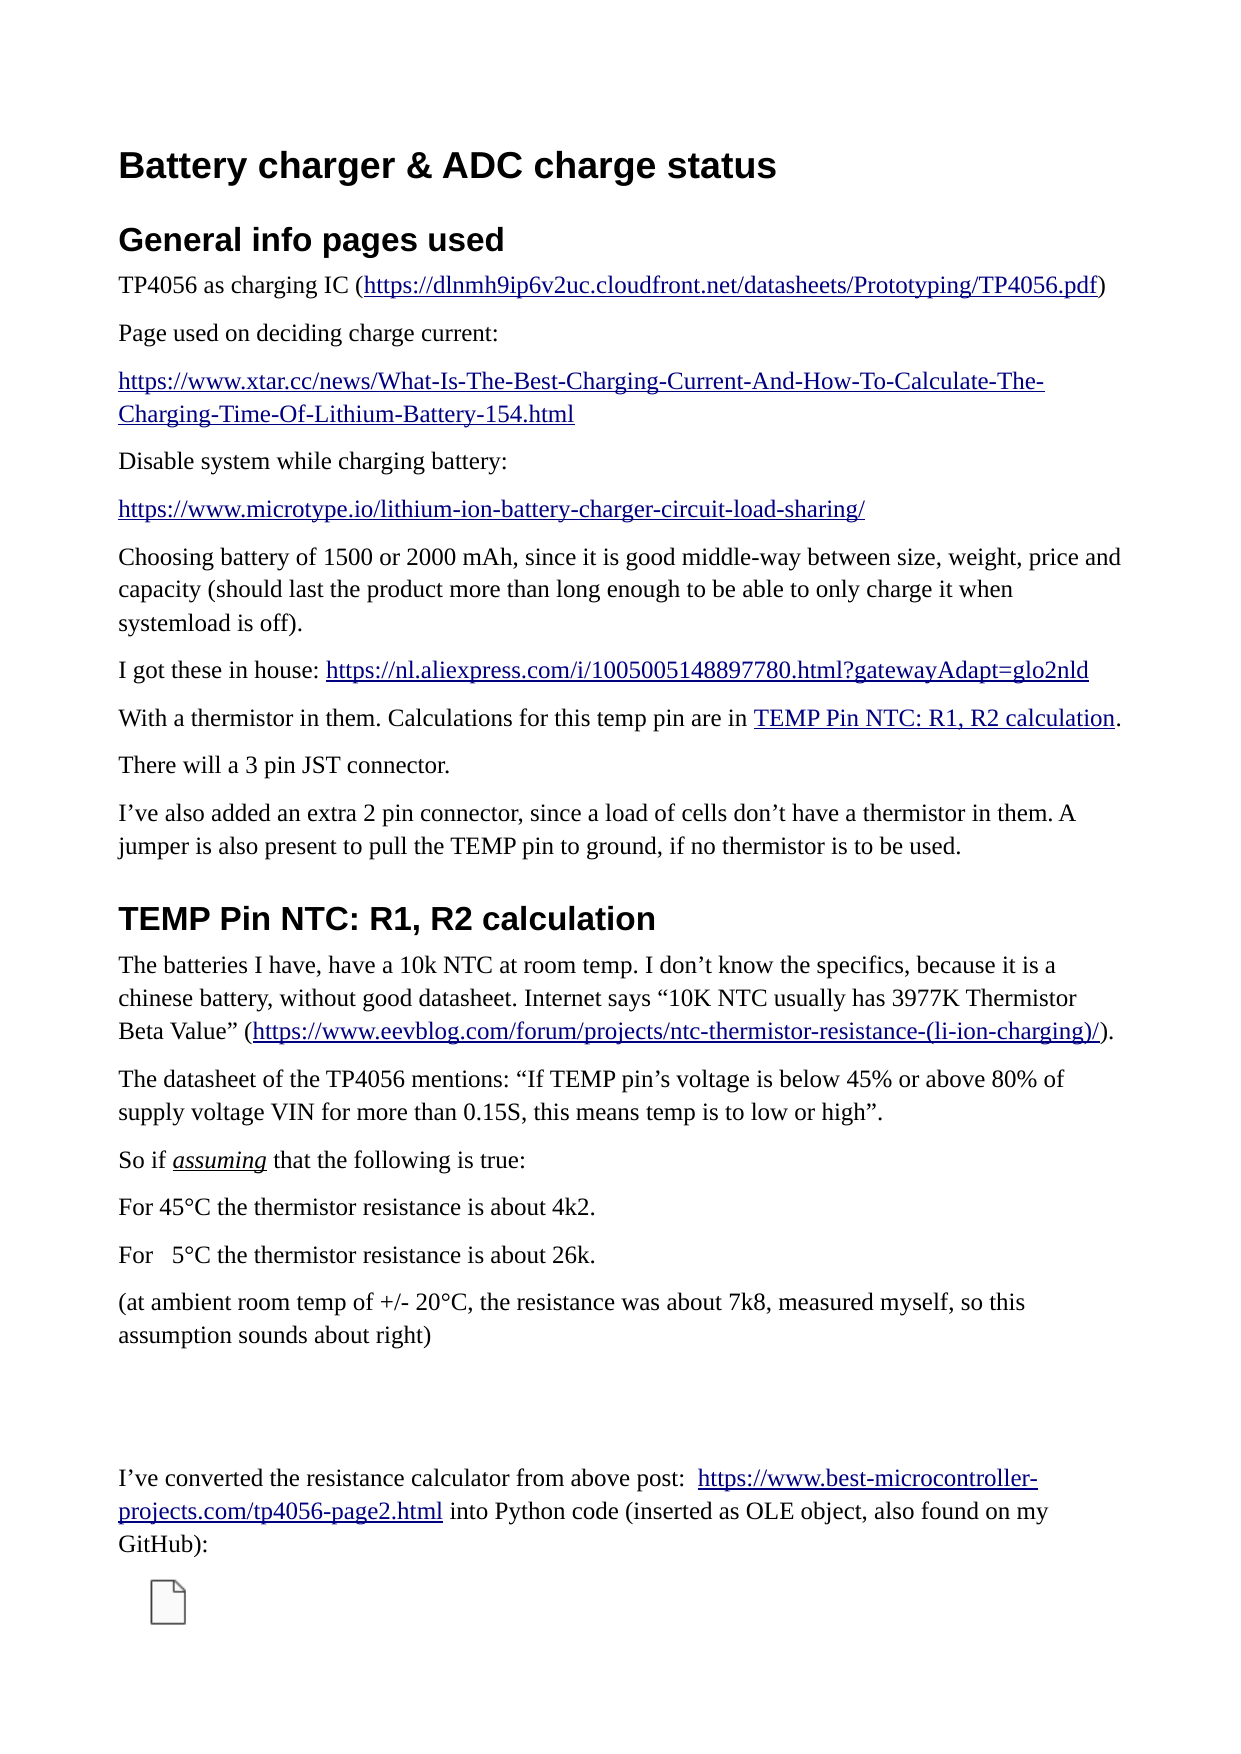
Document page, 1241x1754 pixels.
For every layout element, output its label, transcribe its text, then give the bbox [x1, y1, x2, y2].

subtitle TEMP Pin NTC: R1, R2 calculation [118, 899, 1122, 938]
text I’ve converted the resistance calculator from above post: https://www.best-microcontroller-projects.com/tp4056-page2.html into Python code (inserted as OLE object, also found on my GitHub): [118, 1463, 1122, 1558]
text With a thermistor in them. Calculations for this temp pin are in TEMP Pin NTC: R1, R2 calculation. [118, 703, 1122, 732]
text TP4056 as charging IC (https://dlnmh9ip6v2uc.cloudfront.net/datasheets/Prototyping/TP4056.pdf) [118, 271, 1122, 299]
subtitle General info pages used [118, 219, 1122, 258]
text https://www.microtype.io/lithium-ion-battery-charger-circuit-load-sharing/ [118, 494, 1122, 523]
text https://www.xtar.cc/news/What-Is-The-Best-Charging-Current-And-How-To-Calculate-The-Charging-Time-Of-Lithium-Battery-154.html [118, 366, 1122, 427]
text The datasheet of the TP4056 mentions: “If TEMP pin’s voltage is below 45% or above 80% of supply voltage VIN for more than 0.15S, this means temp is to low or high”. [118, 1064, 1122, 1126]
text I got these in house: https://nl.aliexpress.com/i/1005005148897780.html?gatewayAdapt=glo2nld [118, 655, 1122, 684]
text For 45°C the thermistor resistance is about 4k2. [118, 1192, 1122, 1221]
text I’ve also added an extra 2 pin connector, since a load of cells don’t have a thermistor in them. A jumper is also present to pull the TEMP pin to ground, if no thermistor is to be used. [118, 798, 1122, 860]
text Disable system while charging battery: [118, 446, 1122, 475]
text The batteries I have, have a 10k NTC at room temp. I don’t know the specifics, because it is a chinese battery, without good datasheet. Internet says “10K NTC usually has 3977K Thermistor Beta Value” (https://www.eevblog.com/forum/projects/ntc-thermistor-resistance-(li-ion-charging)/). [118, 950, 1122, 1045]
text For 5°C the thermistor resistance is about 26k. [118, 1240, 1122, 1269]
text So if assuming that the following is true: [118, 1145, 1122, 1173]
text Choosing battery of 1500 or 2000 mAh, since it is good middle-way between size, weight, price and capacity (should last the product more than long enough to be able to only charge it when systemload is off). [118, 542, 1122, 636]
text Page used on deciding charge current: [118, 318, 1122, 347]
text There will a 3 pin JST connector. [118, 750, 1122, 779]
text (at ambient room temp of +/- 20°C, the resistance was about 7k8, measured myself, so this assumption sounds about right) [118, 1287, 1122, 1349]
subtitle Battery charger & ADC charge status [118, 143, 1122, 186]
